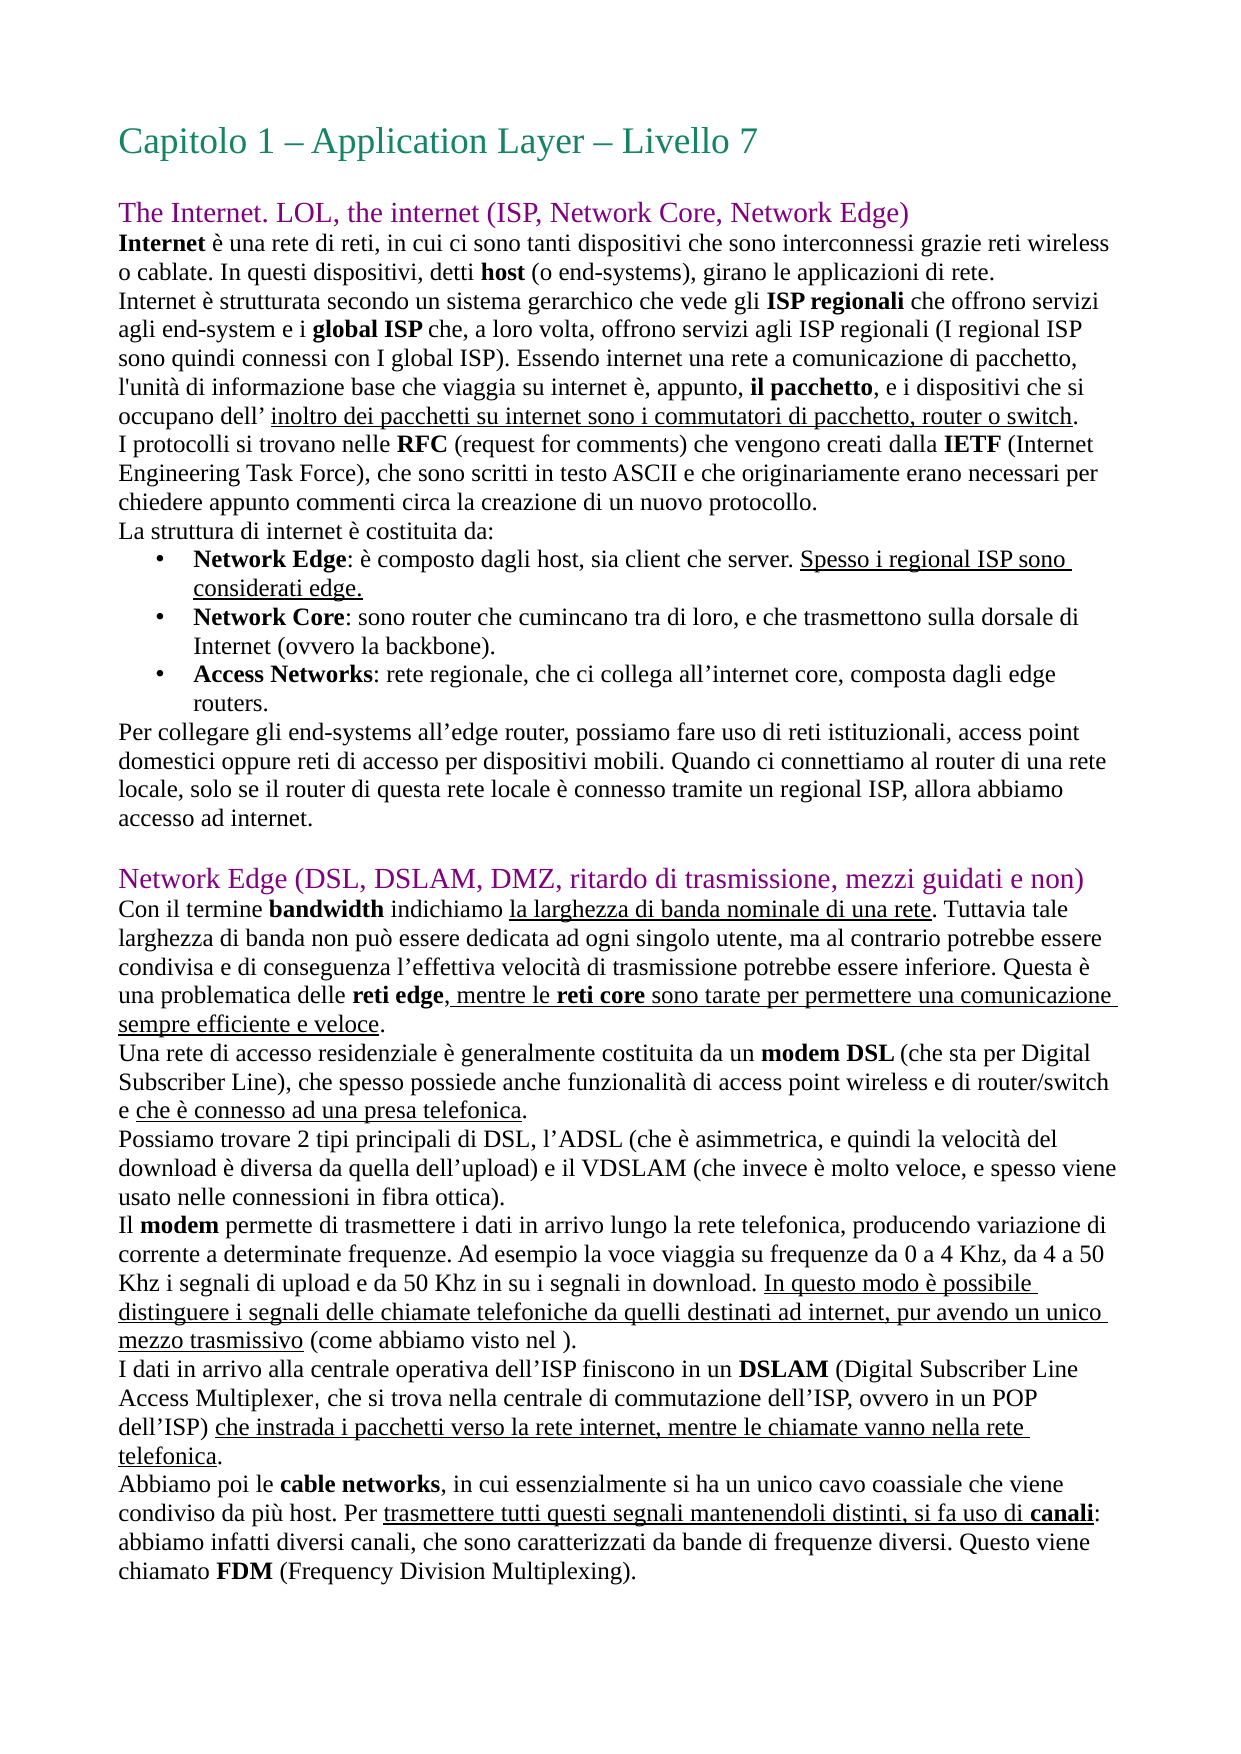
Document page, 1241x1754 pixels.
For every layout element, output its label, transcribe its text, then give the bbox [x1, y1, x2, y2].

list Network Edge: è composto dagli host, sia client che server. Spesso i regional ISP sono considerati edge. [156, 544, 1122, 602]
text I protocolli si trovano nelle RFC (request for comments) che vengono creati dalla IETF (Internet Engineering Task Force), che sono scritti in testo ASCII e che originariamente erano necessari per chiedere appunto commenti circa la creazione di un nuovo protocollo. [118, 429, 1122, 516]
text The Internet. LOL, the internet (ISP, Network Core, Network Edge) [118, 195, 1122, 228]
text Capitolo 1 – Application Layer – Livello 7 [118, 118, 1122, 161]
text Per collegare gli end-systems all’edge router, possiamo fare uso di reti istituzionali, access point domestici oppure reti di accesso per dispositivi mobili. Quando ci connettiamo al router di una rete locale, solo se il router di questa rete locale è connesso tramite un regional ISP, allora abbiamo accesso ad internet. [118, 717, 1122, 832]
text Abbiamo poi le cable networks, in cui essenzialmente si ha un unico cavo coassiale che viene condiviso da più host. Per trasmettere tutti questi segnali mantenendoli distinti, si fa uso di canali: abbiamo infatti diversi canali, che sono caratterizzati da bande di frequenze diversi. Questo viene chiamato FDM (Frequency Division Multiplexing). [118, 1469, 1122, 1584]
text Possiamo trovare 2 tipi principali di DSL, l’ADSL (che è asimmetrica, e quindi la velocità del download è diversa da quella dell’upload) e il VDSLAM (che invece è molto veloce, e spesso viene usato nelle connessioni in fibra ottica). [118, 1124, 1122, 1211]
text Una rete di accesso residenziale è generalmente costituita da un modem DSL (che sta per Digital Subscriber Line), che spesso possiede anche funzionalità di access point wireless e di router/switch e che è connesso ad una presa telefonica. [118, 1038, 1122, 1124]
list Access Networks: rete regionale, che ci collega all’internet core, composta dagli edge routers. [156, 659, 1122, 717]
text La struttura di internet è costituita da: [118, 516, 1122, 544]
text Il modem permette di trasmettere i dati in arrivo lungo la rete telefonica, producendo variazione di corrente a determinate frequenze. Ad esempio la voce viaggia su frequenze da 0 a 4 Khz, da 4 a 50 Khz i segnali di upload e da 50 Khz in su i segnali in download. In questo modo è possibile distinguere i segnali delle chiamate telefoniche da quelli destinati ad internet, pur avendo un unico mezzo trasmissivo (come abbiamo visto nel ). [118, 1211, 1122, 1354]
text I dati in arrivo alla centrale operativa dell’ISP finiscono in un DSLAM (Digital Subscriber Line Access Multiplexer, che si trova nella centrale di commutazione dell’ISP, ovvero in un POP dell’ISP) che instrada i pacchetti verso la rete internet, mentre le chiamate vanno nella rete telefonica. [118, 1354, 1122, 1469]
text Internet è una rete di reti, in cui ci sono tanti dispositivi che sono interconnessi grazie reti wireless o cablate. In questi dispositivi, detti host (o end-systems), girano le applicazioni di rete. [118, 228, 1122, 286]
text Network Edge (DSL, DSLAM, DMZ, ritardo di trasmissione, mezzi guidati e non) [118, 861, 1122, 894]
text Con il termine bandwidth indichiamo la larghezza di banda nominale di una rete. Tuttavia tale larghezza di banda non può essere dedicata ad ogni singolo utente, ma al contrario potrebbe essere condivisa e di conseguenza l’effettiva velocità di trasmissione potrebbe essere inferiore. Questa è una problematica delle reti edge, mentre le reti core sono tarate per permettere una comunicazione sempre efficiente e veloce. [118, 894, 1122, 1038]
text Internet è strutturata secondo un sistema gerarchico che vede gli ISP regionali che offrono servizi agli end-system e i global ISP che, a loro volta, offrono servizi agli ISP regionali (I regional ISP sono quindi connessi con I global ISP). Essendo internet una rete a comunicazione di pacchetto, l'unità di informazione base che viaggia su internet è, appunto, il pacchetto, e i dispositivi che si occupano dell’ inoltro dei pacchetti su internet sono i commutatori di pacchetto, router o switch. [118, 286, 1122, 429]
list Network Core: sono router che cumincano tra di loro, e che trasmettono sulla dorsale di Internet (ovvero la backbone). [156, 602, 1122, 659]
